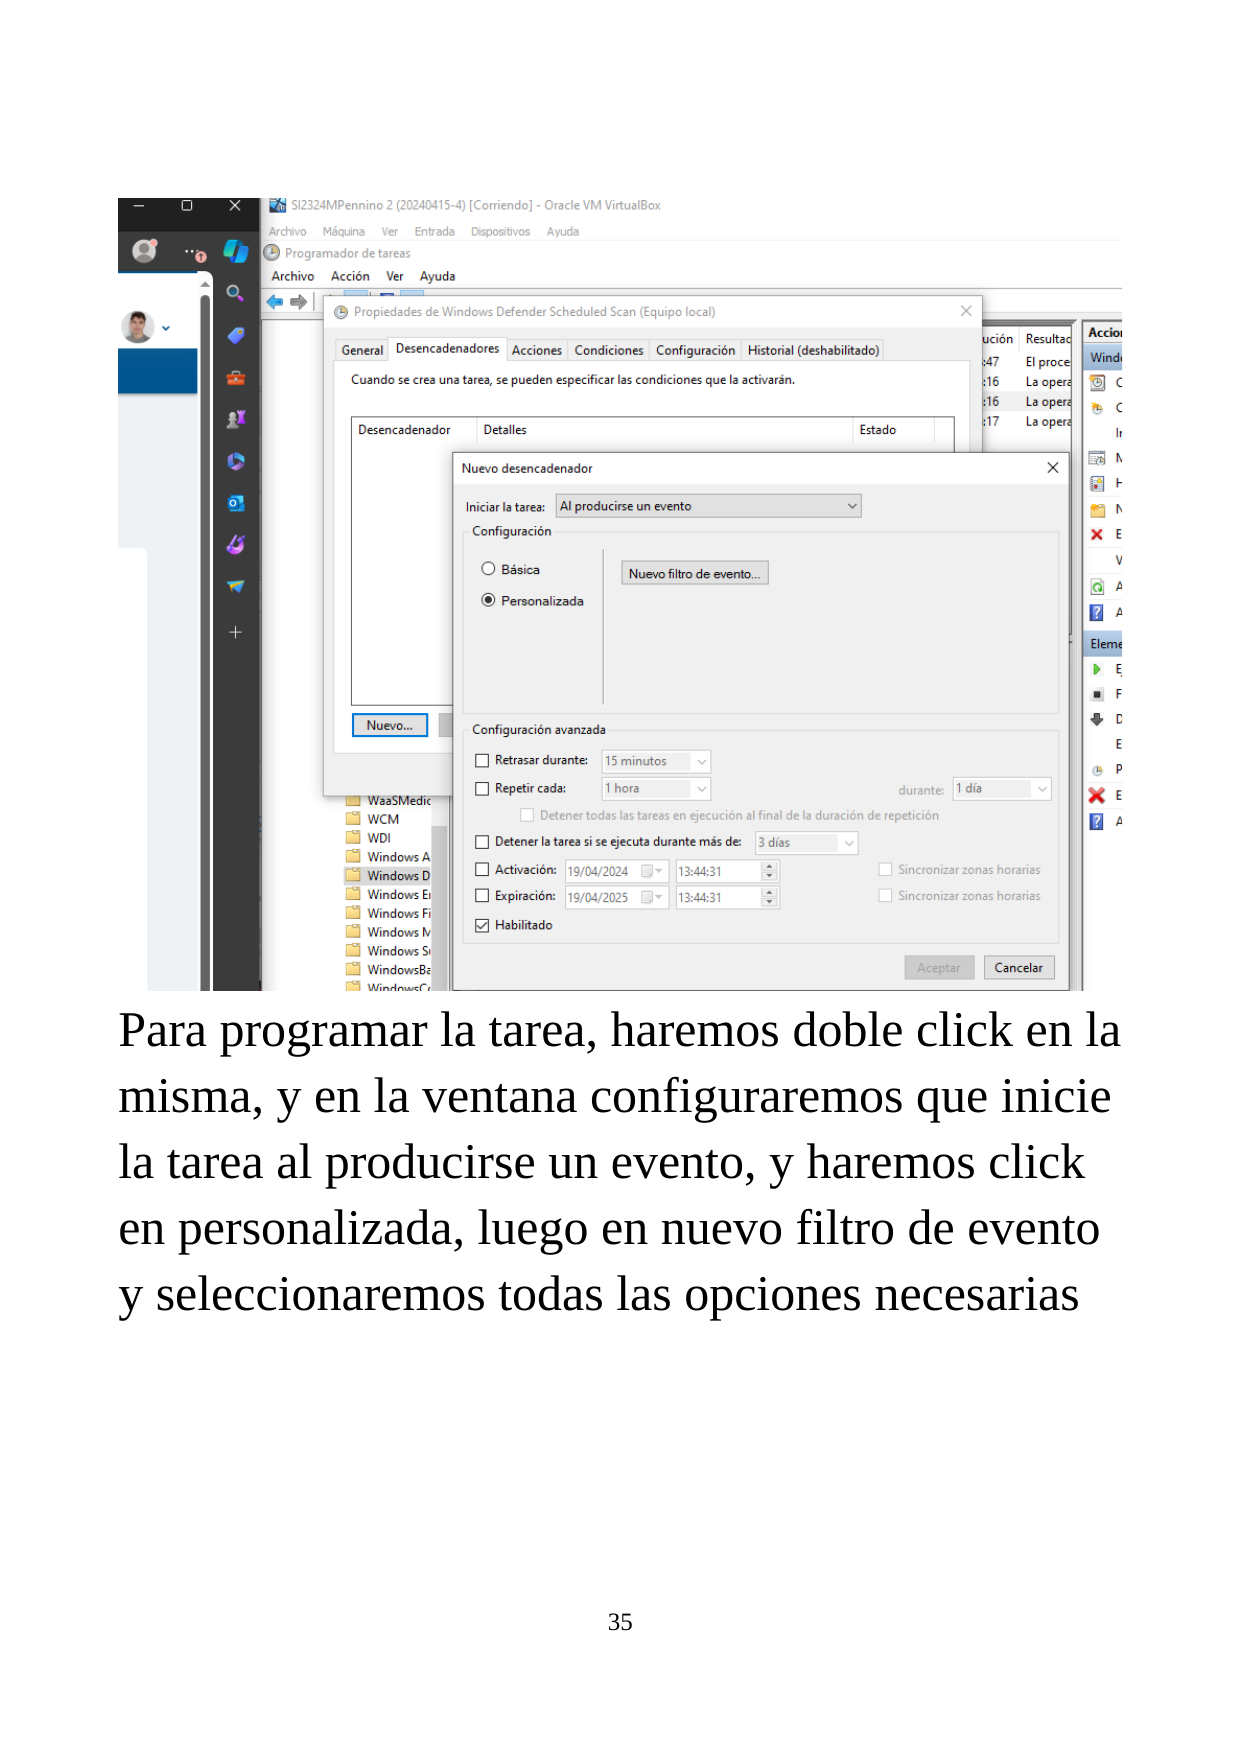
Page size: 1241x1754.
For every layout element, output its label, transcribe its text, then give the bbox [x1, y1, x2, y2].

picture [118, 198, 1123, 991]
text Para programar la tarea, haremos doble click en la misma, y en la ventana configuraremos que inicie la tarea al producirse un evento, y haremos click en personalizada, luego en nuevo filtro de evento y seleccionaremos todas las opciones necesarias [118, 991, 1122, 1321]
